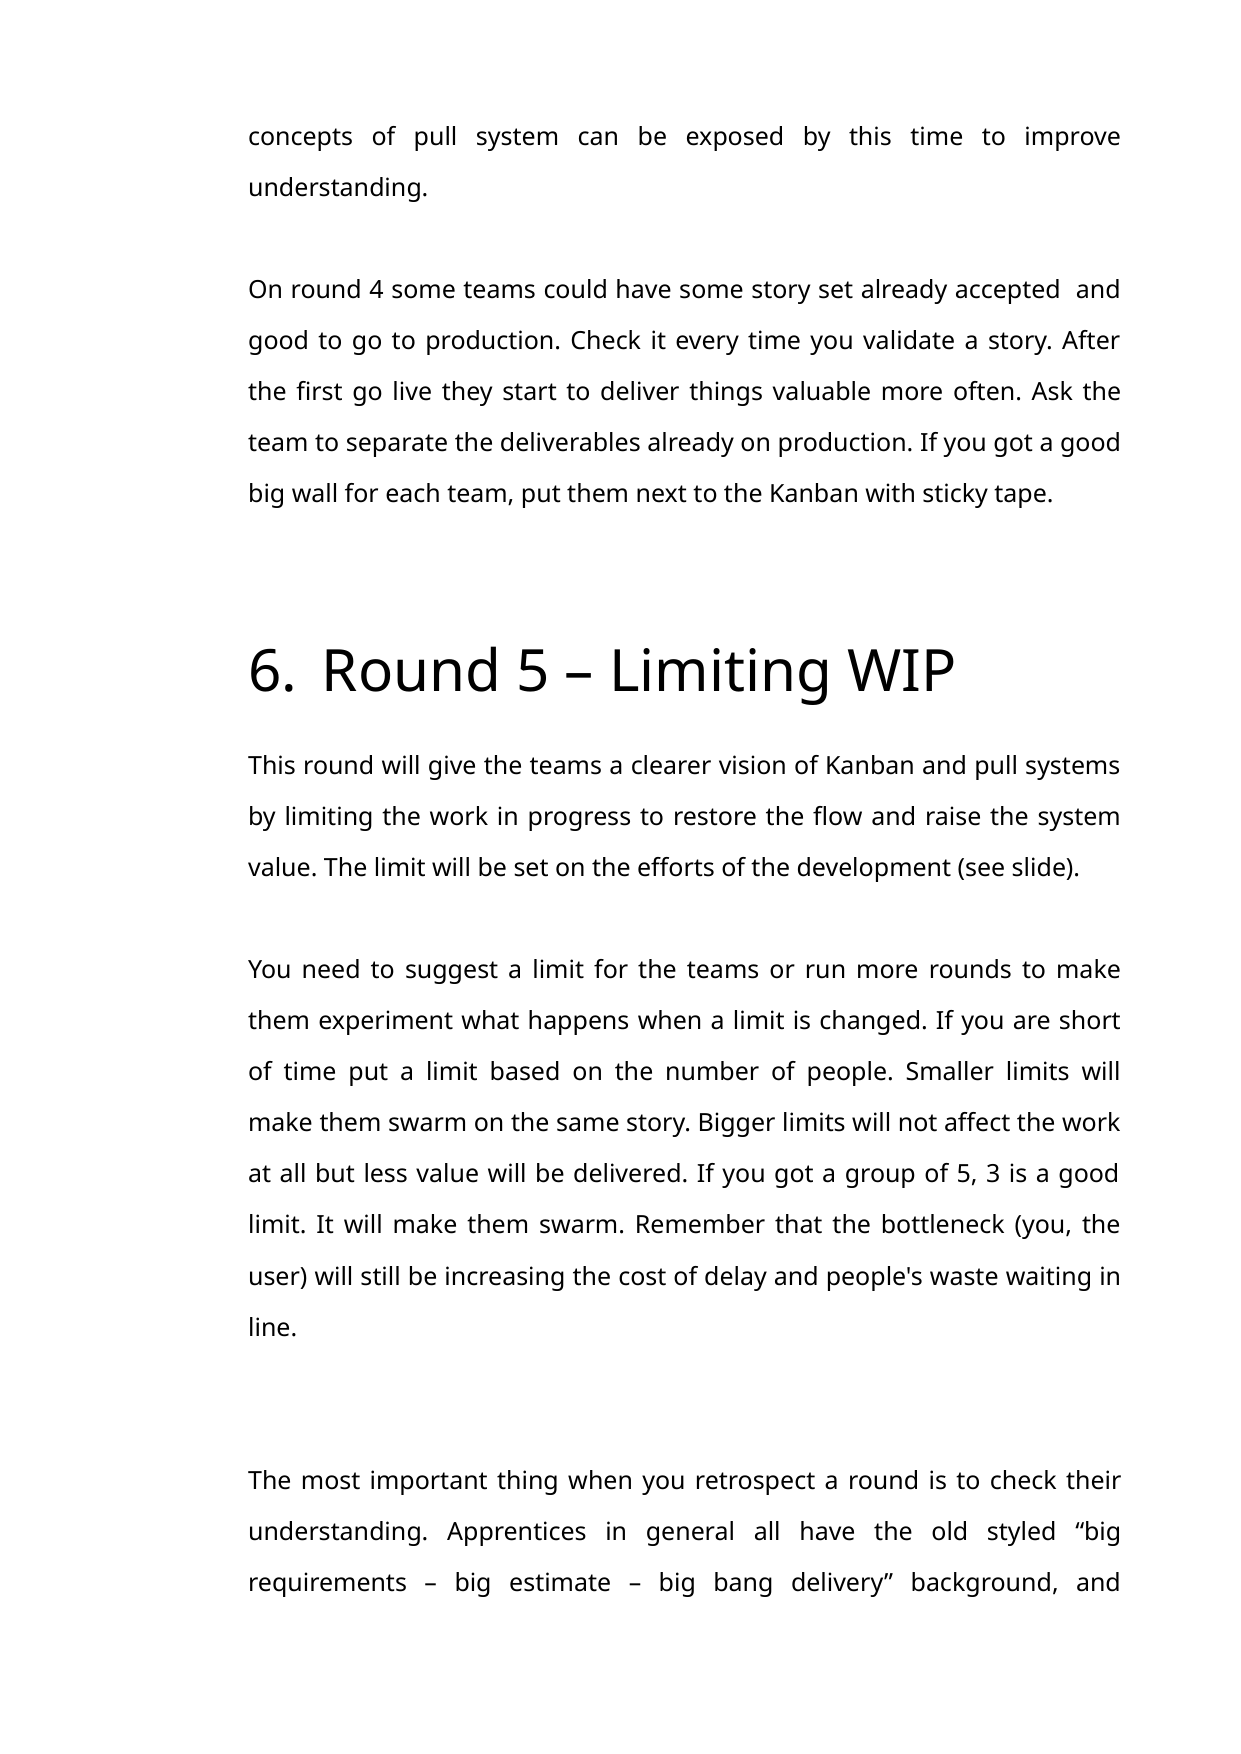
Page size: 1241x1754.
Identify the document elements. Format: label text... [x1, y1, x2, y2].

text On round 4 some teams could have some story set already accepted and good to go to production. Check it every time you validate a story. After the first go live they start to deliver things valuable more often. Ask the team to separate the deliverables already on production. If you got a good big wall for each team, put them next to the Kanban with sticky tape. [248, 271, 1122, 509]
text You need to suggest a limit for the teams or run more rounds to make them experiment what happens when a limit is changed. If you are short of time put a limit based on the number of people. Smaller limits will make them swarm on the same story. Bigger limits will not affect the work at all but less value will be delivered. If you got a group of 5, 3 is a good limit. It will make them swarm. Remember that the bottleneck (you, the user) will still be increasing the cost of delay and people's waste waiting in line. [248, 952, 1122, 1343]
list Round 5 – Limiting WIP [248, 628, 1122, 708]
text This round will give the teams a clearer vision of Kanban and pull systems by limiting the work in progress to restore the flow and raise the system value. The limit will be set on the efforts of the development (see slide). [248, 748, 1122, 884]
text The most important thing when you retrospect a round is to check their understanding. Apprentices in general all have the old styled “big requirements – big estimate – big bang delivery” background, and [248, 1462, 1122, 1598]
text concepts of pull system can be exposed by this time to improve understanding. [248, 118, 1122, 203]
